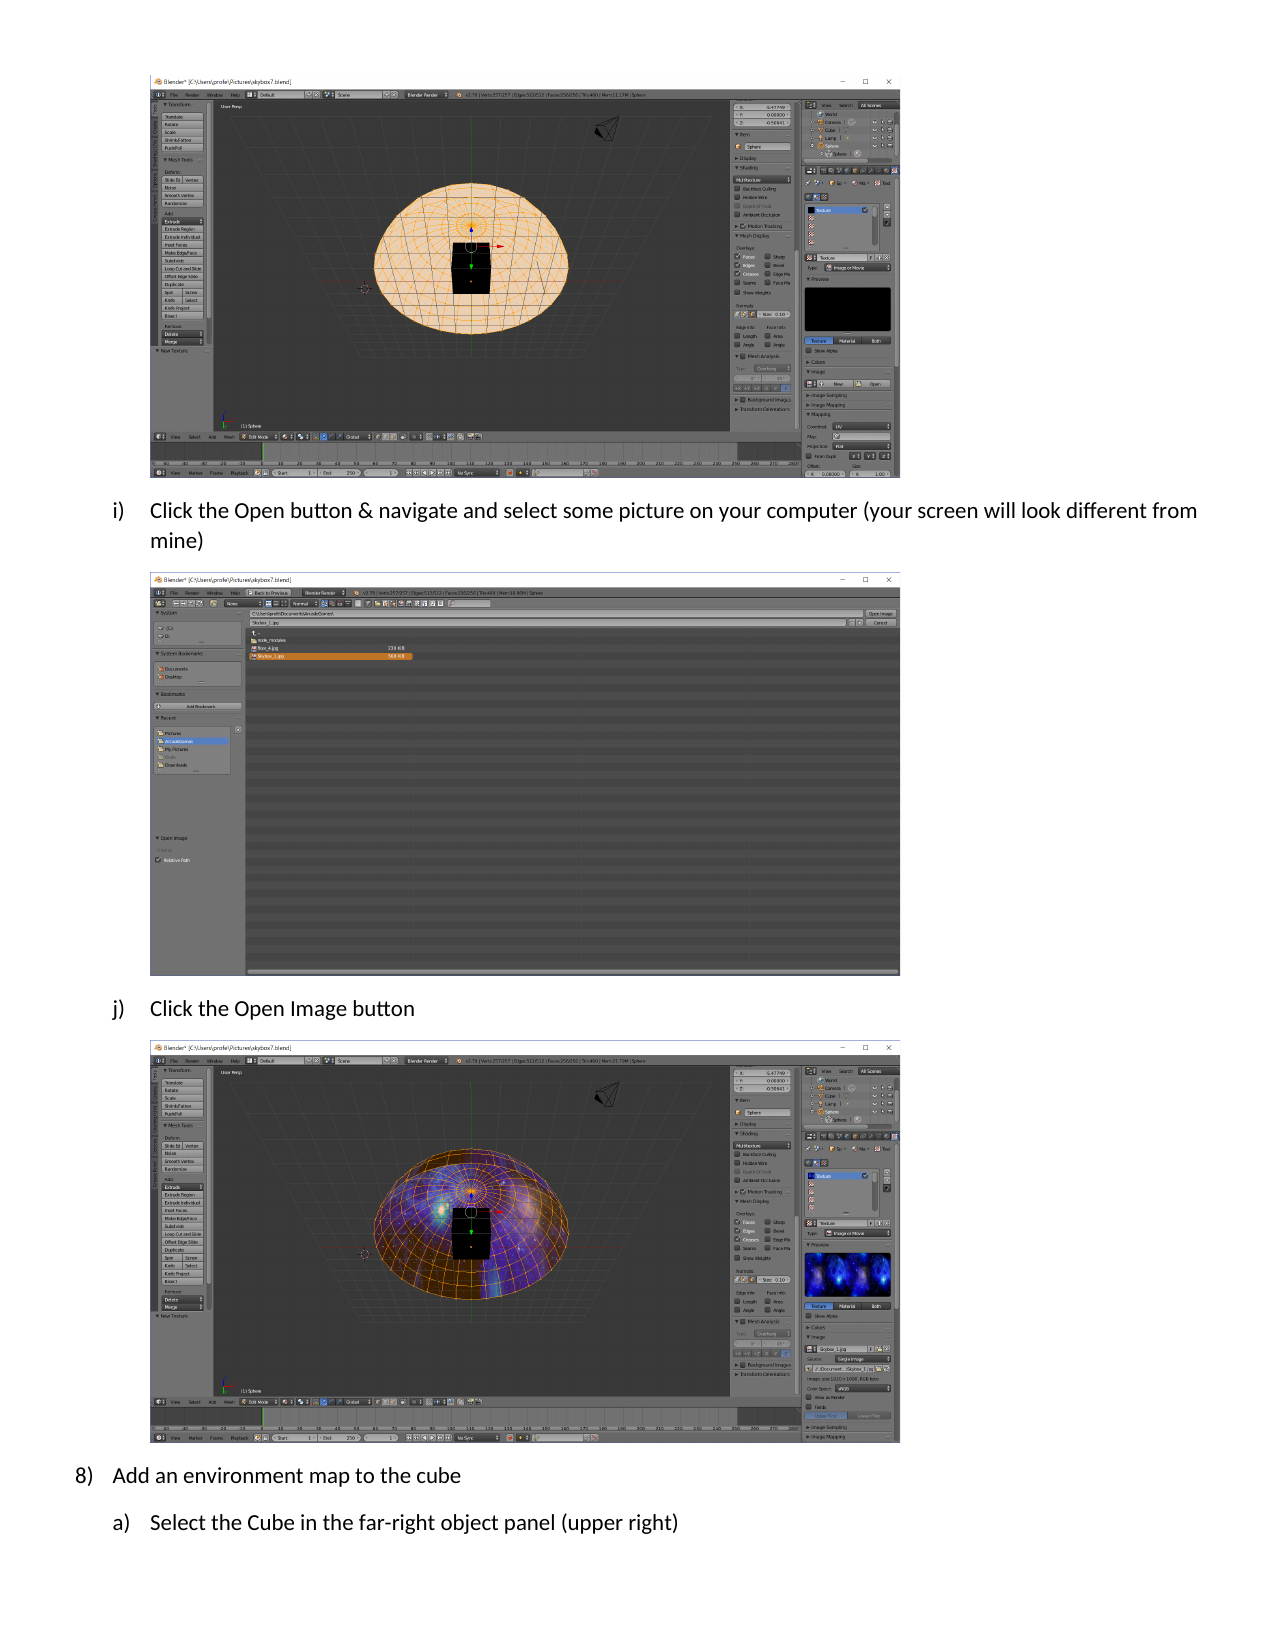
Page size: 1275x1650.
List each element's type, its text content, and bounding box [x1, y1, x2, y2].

list Click the Open Image button [112, 994, 1200, 1022]
list Select the Cube in the far-right object panel (upper right) [112, 1508, 1200, 1536]
list Add an environment map to the cube [75, 1461, 1200, 1489]
list Click the Open button & navigate and select some picture on your computer (your screen will look different from mine) [112, 496, 1200, 554]
